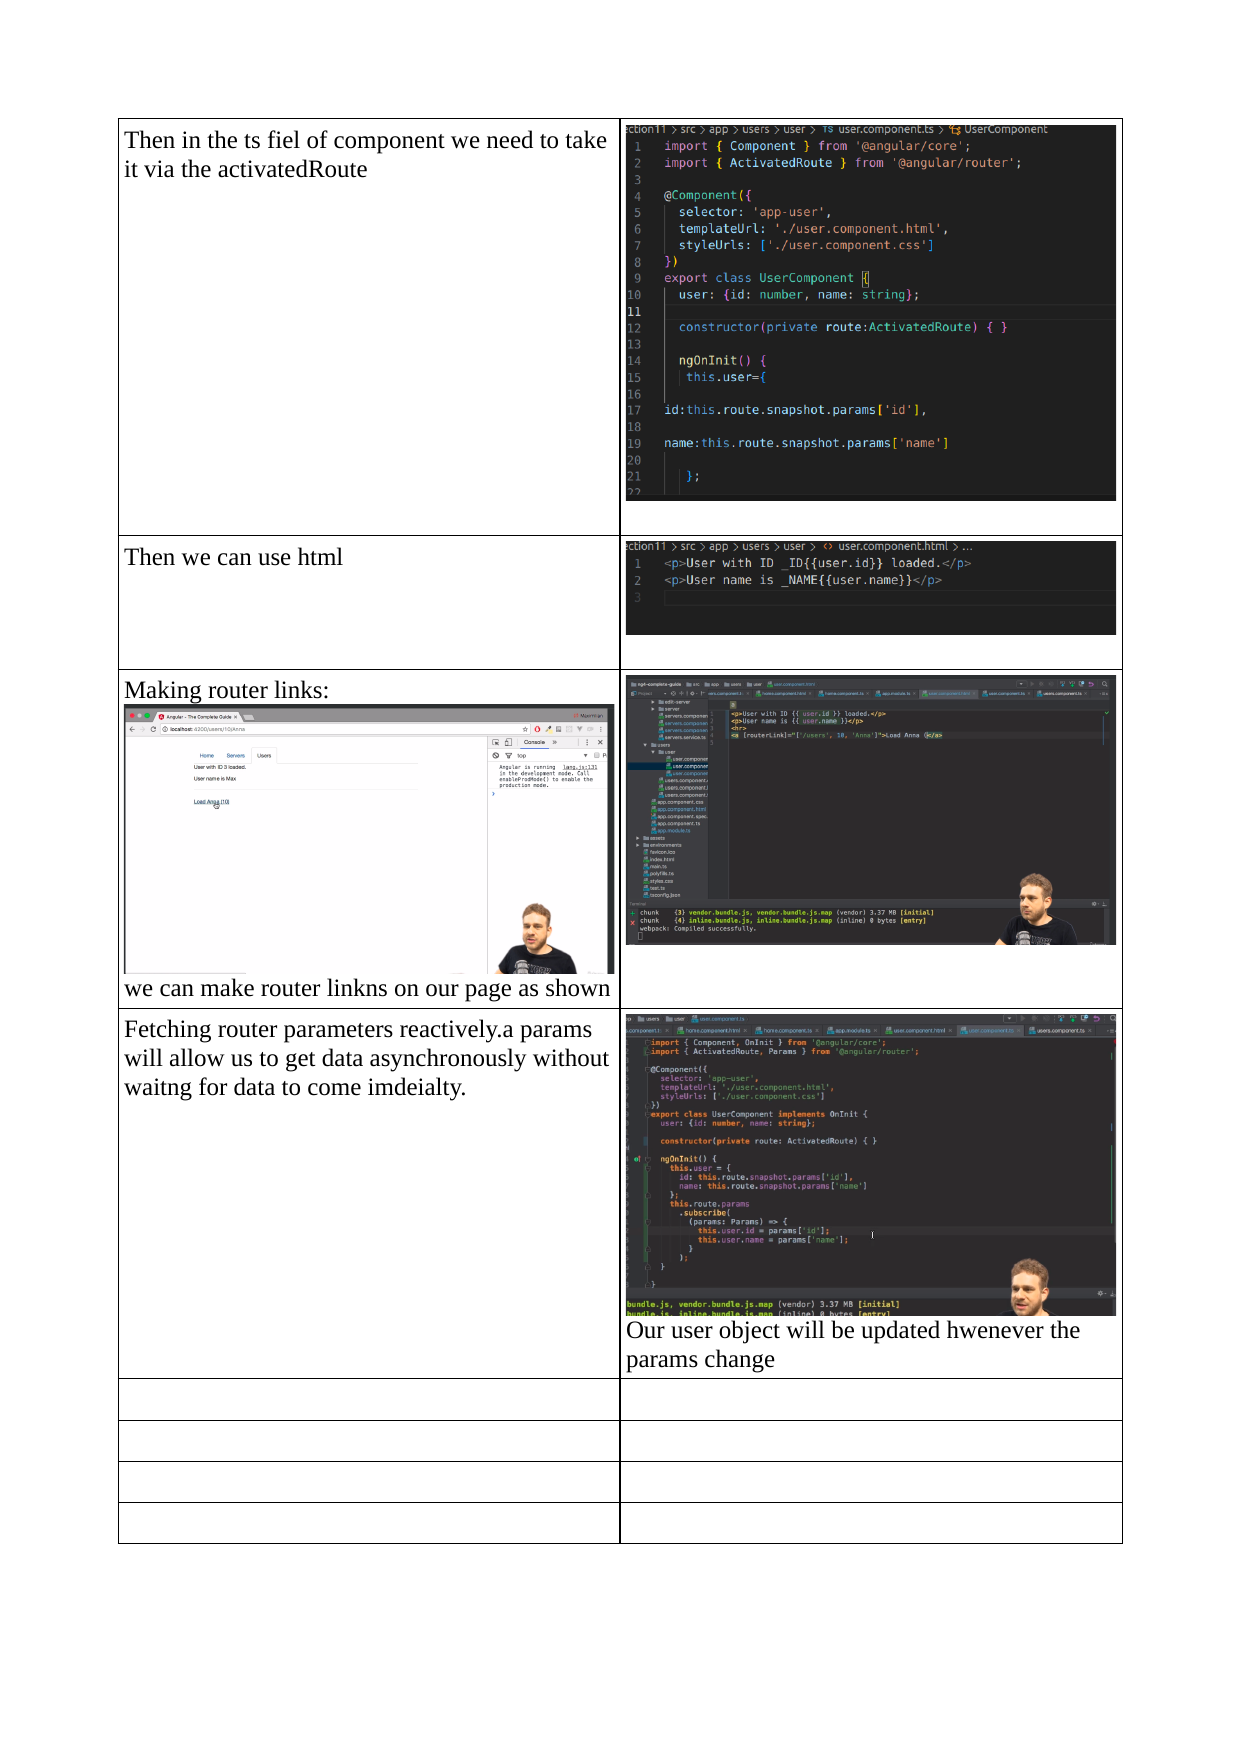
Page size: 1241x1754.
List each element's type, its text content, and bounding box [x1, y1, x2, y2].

table_cell Then we can use html [119, 536, 619, 669]
table_cell [621, 1503, 1122, 1543]
table_cell [621, 670, 1122, 1008]
table_cell [621, 1421, 1122, 1461]
table_cell Fetching router parameters reactively.a params will allow us to get data asynchronously without waitng for data to come imdeialty. [119, 1009, 619, 1378]
table_cell [621, 119, 1122, 535]
table_cell [621, 536, 1122, 669]
picture [625, 541, 1117, 635]
picture [625, 675, 1117, 945]
table_cell [119, 1503, 619, 1543]
table_cell [119, 1462, 619, 1502]
table_cell Our user object will be updated hwenever the params change [621, 1009, 1122, 1378]
table_cell Then in the ts fiel of component we need to take it via the activatedRoute [119, 119, 619, 535]
picture [625, 125, 1117, 501]
table_cell Making router links: we can make router linkns on our page as shown [119, 670, 619, 1008]
table_cell [119, 1379, 619, 1419]
table_cell [621, 1379, 1122, 1419]
table_cell [119, 1421, 619, 1461]
picture [625, 1014, 1117, 1316]
picture [123, 704, 615, 974]
table_cell [621, 1462, 1122, 1502]
